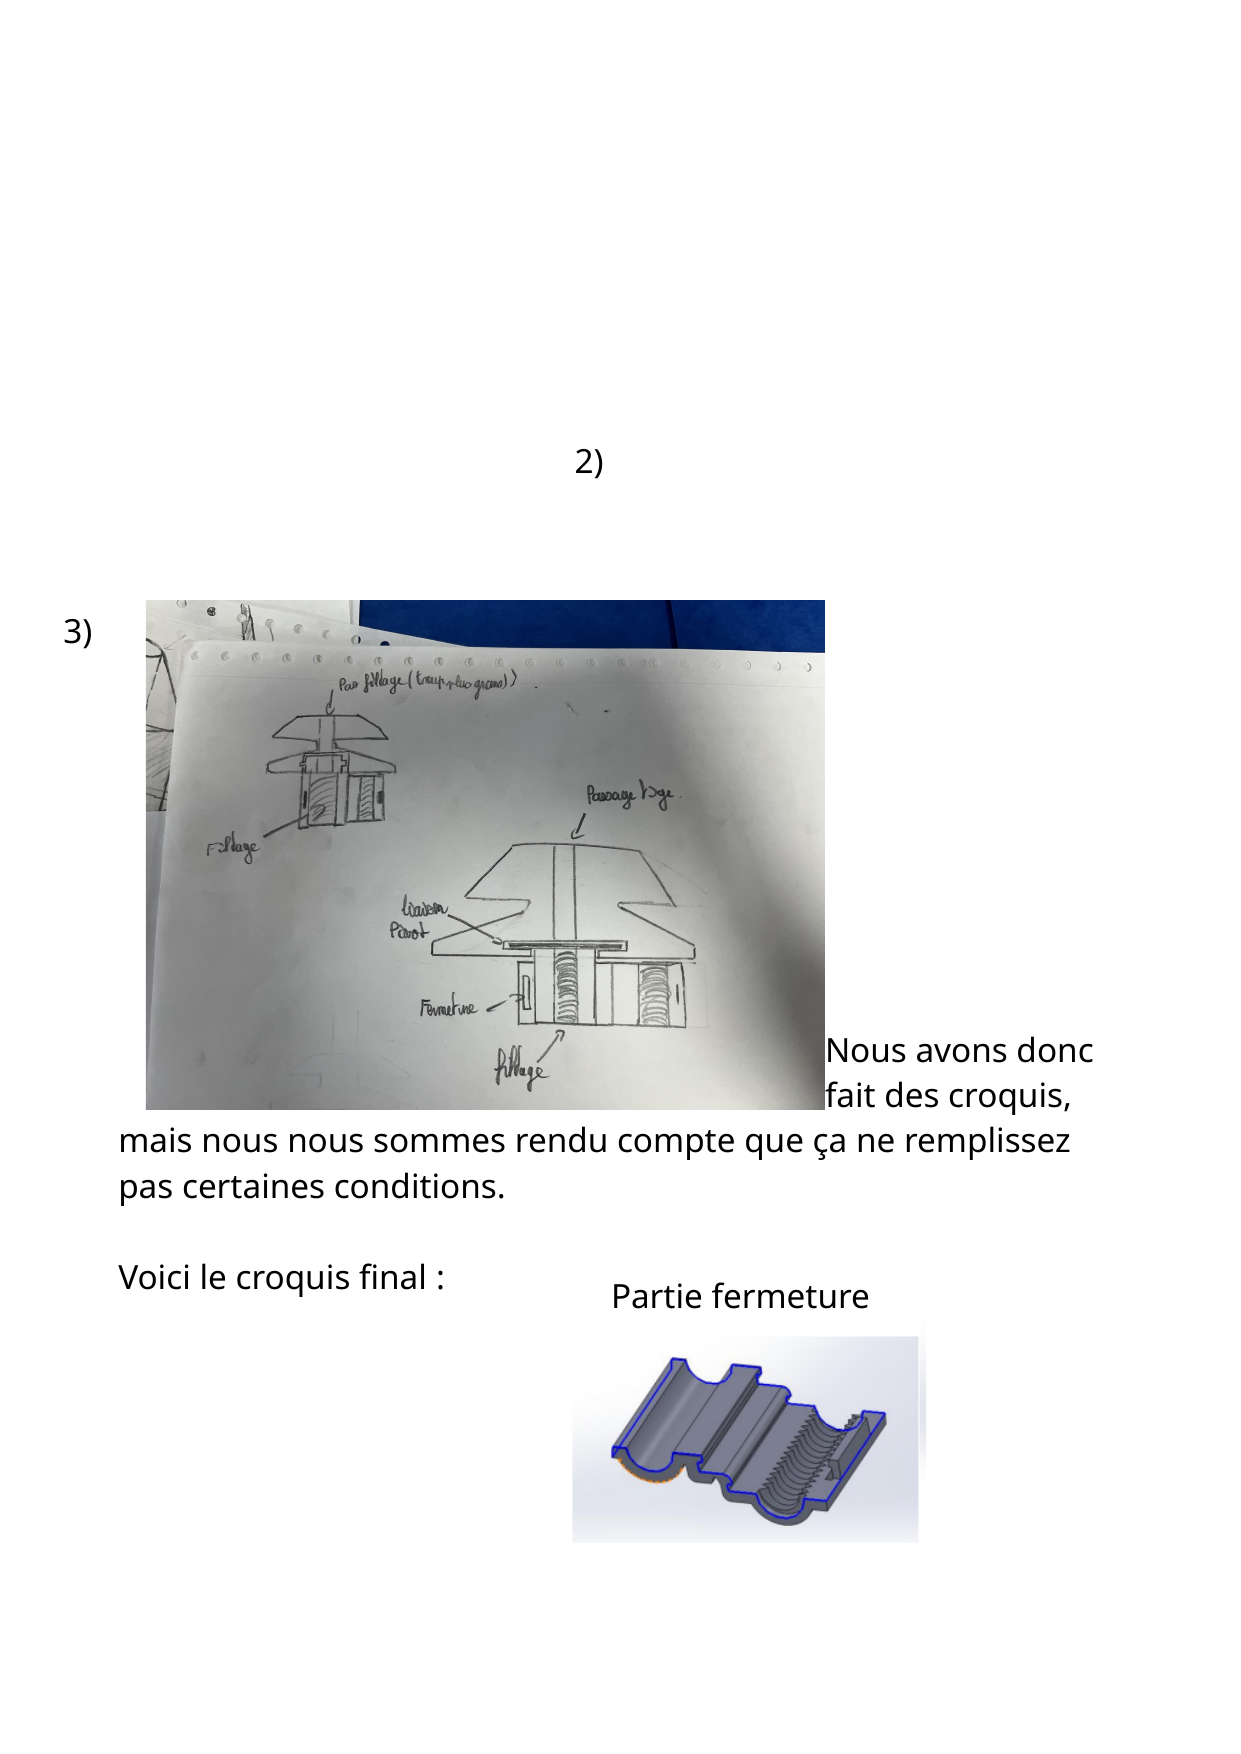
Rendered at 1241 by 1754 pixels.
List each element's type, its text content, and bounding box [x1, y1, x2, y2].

picture [547, 1282, 927, 1549]
text Voici le croquis final : [118, 1253, 1122, 1299]
picture [145, 600, 825, 1110]
text Nous avons donc fait des croquis, mais nous nous sommes rendu compte que ça ne remplissez pas certaines conditions. [118, 1026, 1122, 1208]
